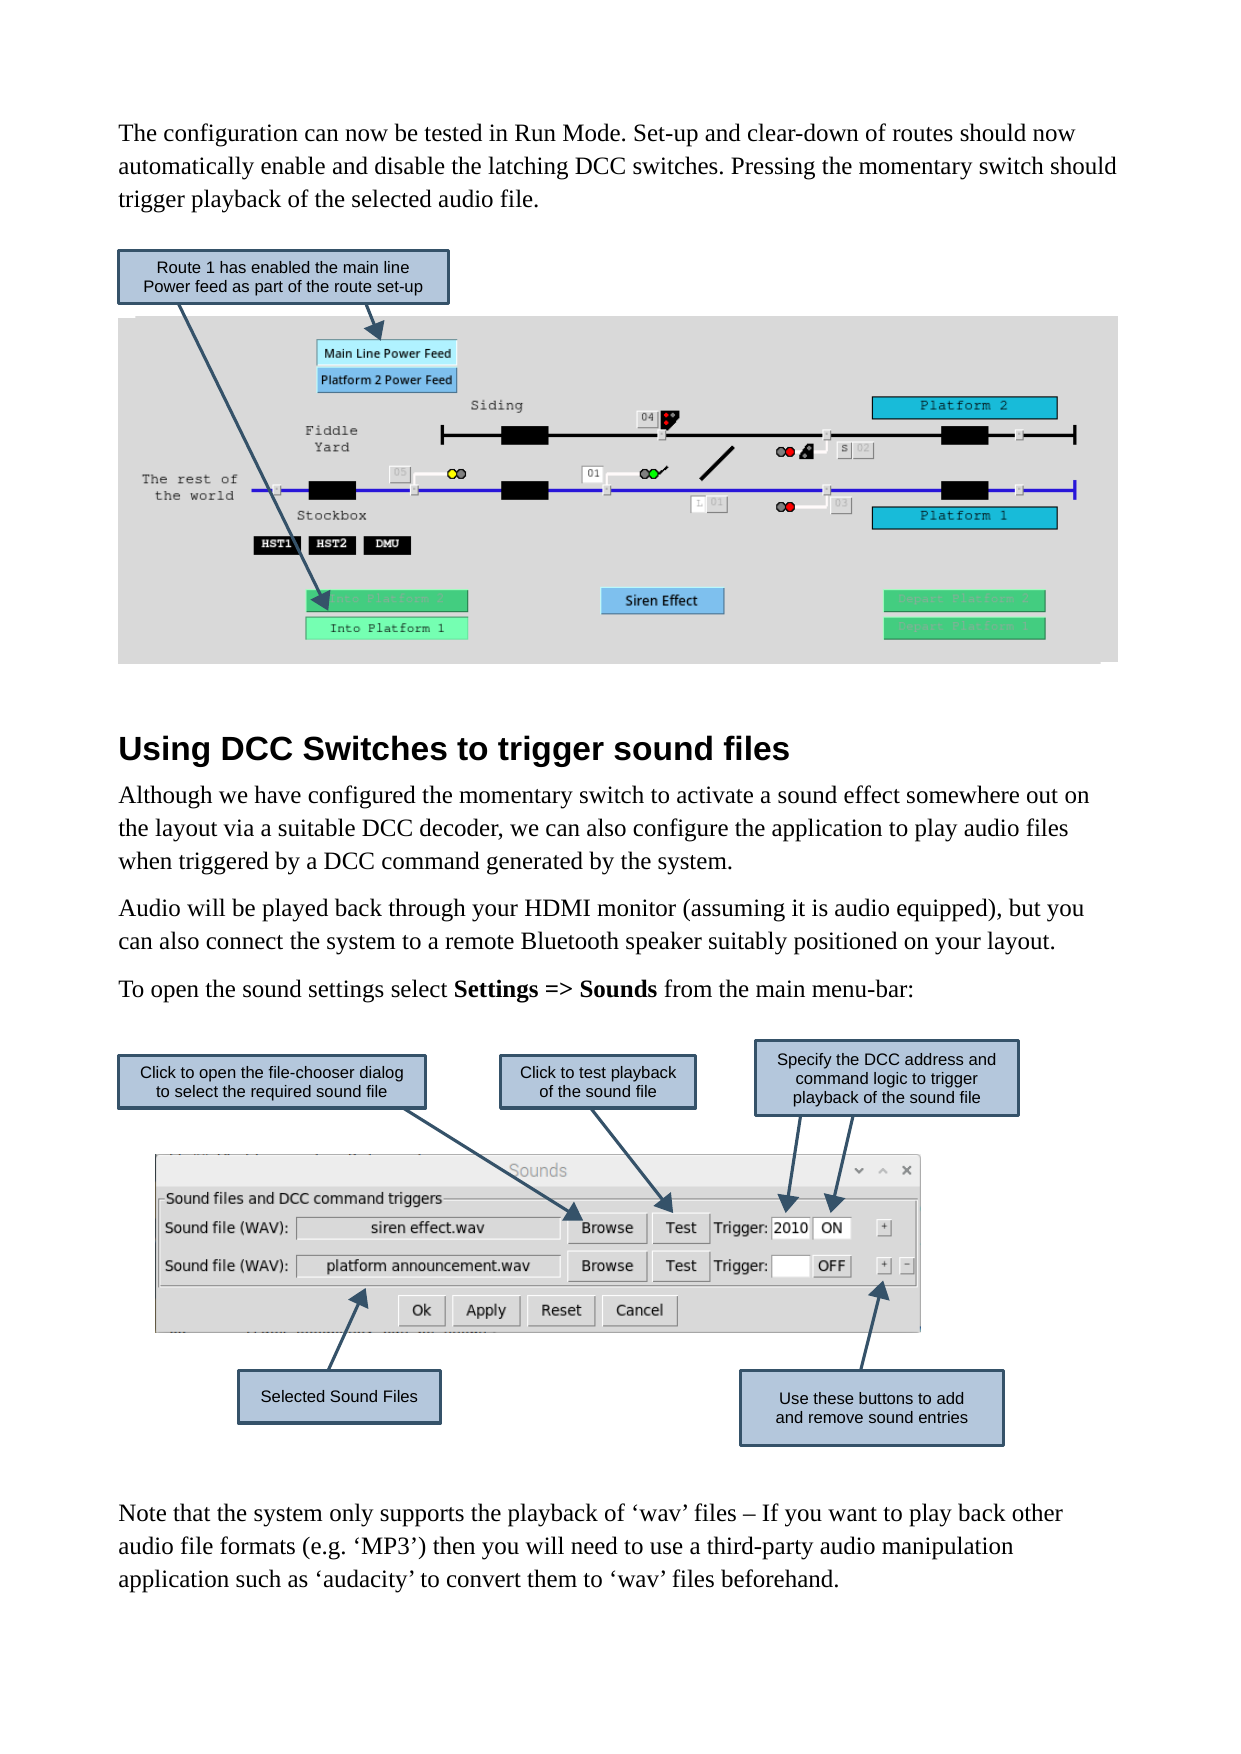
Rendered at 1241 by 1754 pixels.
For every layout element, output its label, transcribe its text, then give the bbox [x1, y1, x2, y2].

text Audio will be played back through your HDMI monitor (assuming it is audio equipped), but you can also connect the system to a remote Bluetooth speaker suitably positioned on your layout. [118, 893, 1122, 955]
subtitle Using DCC Switches to trigger sound files [118, 729, 1122, 767]
text Although we have configured the momentary switch to activate a sound effect somewhere out on the layout via a suitable DCC decoder, we can also configure the application to play audio files when triggered by a DCC command generated by the system. [118, 780, 1122, 874]
text To open the sound settings select Settings => Sounds from the main menu-bar: [118, 974, 1122, 1003]
text The configuration can now be tested in Run Mode. Set-up and clear-down of routes should now automatically enable and disable the latching DCC switches. Pressing the momentary switch should trigger playback of the selected audio file. [118, 118, 1122, 213]
text Note that the system only supports the playback of ‘wav’ files – If you want to play back other audio file formats (e.g. ‘MP3’) then you will need to use a third-party audio manipulation application such as ‘audacity’ to convert them to ‘wav’ files beforehand. [118, 1498, 1122, 1592]
picture [155, 1154, 921, 1333]
picture [118, 316, 1118, 664]
